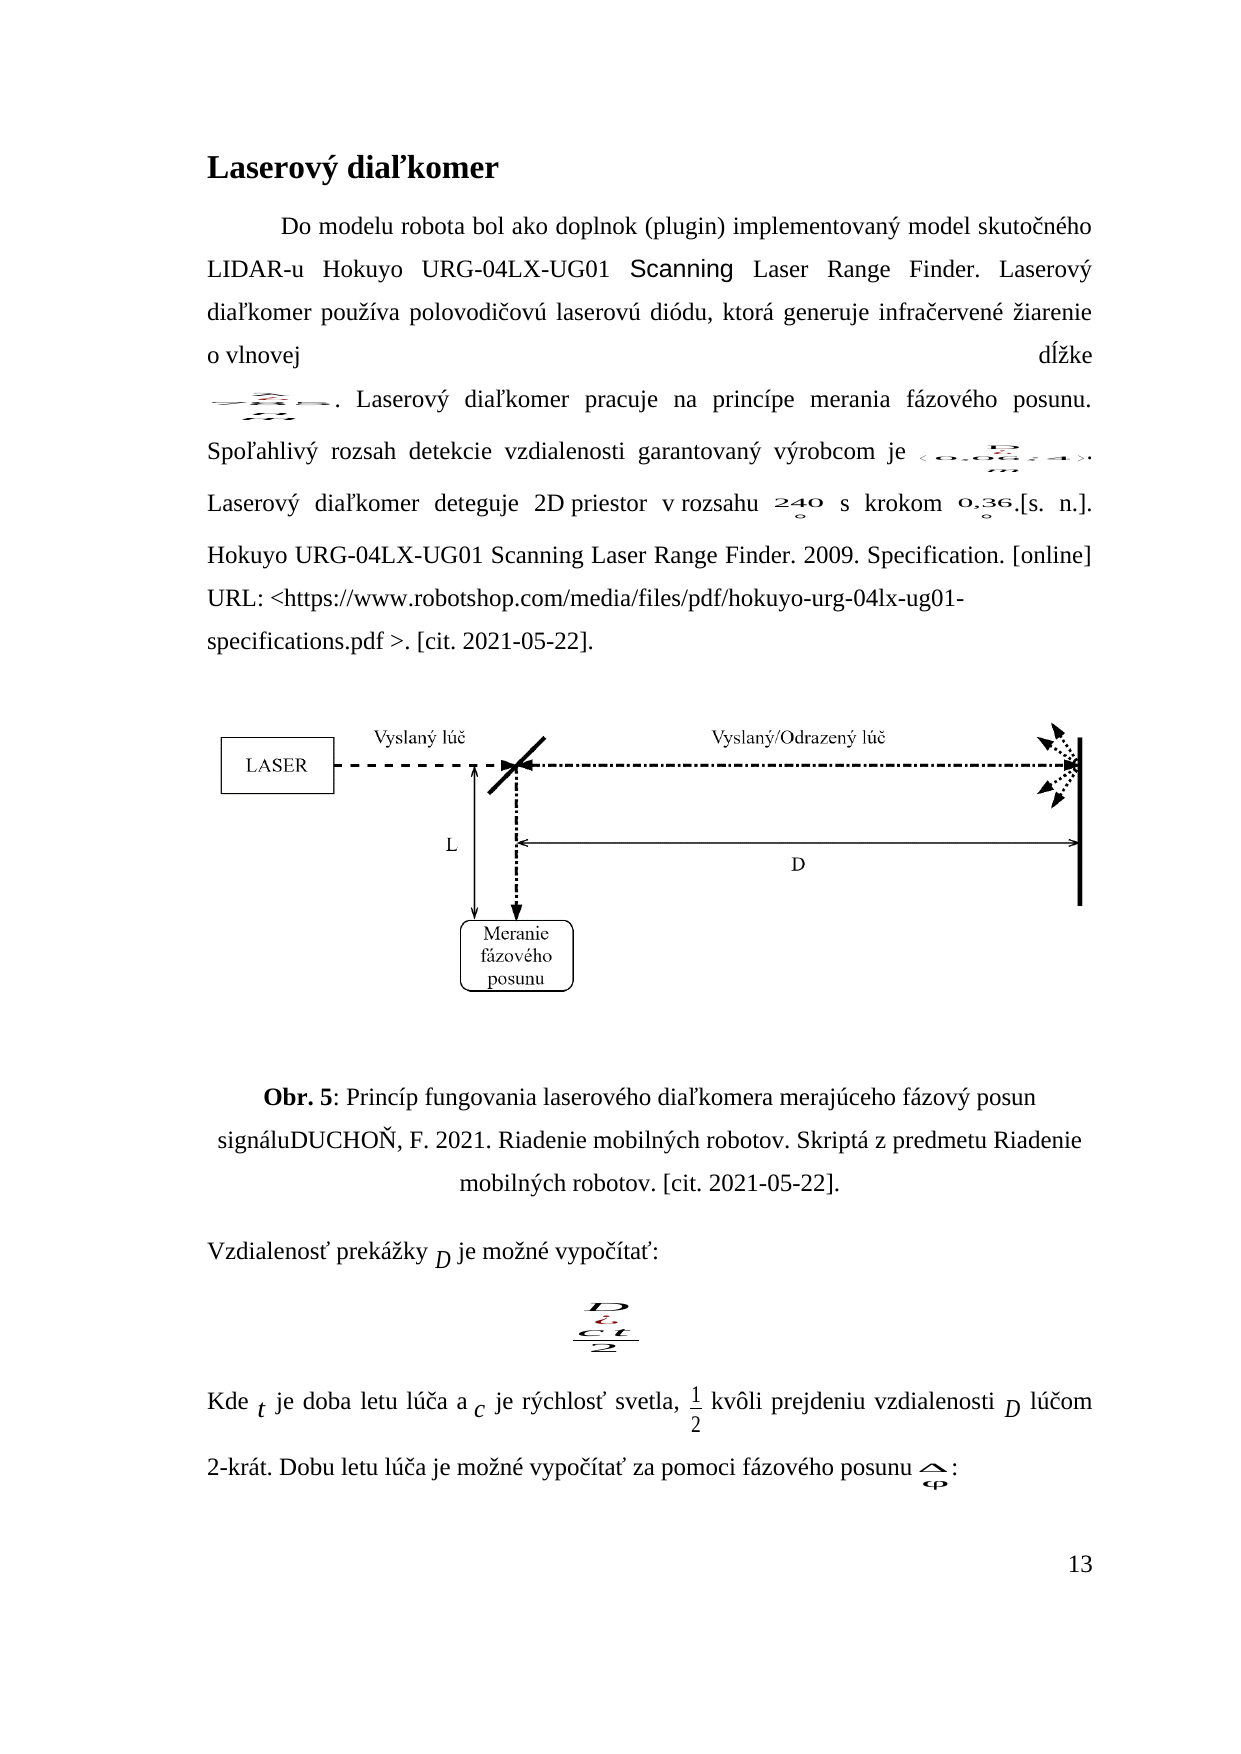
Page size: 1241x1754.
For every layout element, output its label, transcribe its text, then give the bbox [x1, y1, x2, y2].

text Obr. 5: Princíp fungovania laserového diaľkomera merajúceho fázový posun signálu[1] [207, 1082, 1092, 1197]
text Vzdialenosť prekážky je možné vypočítať: [207, 1236, 1092, 1274]
table_header [1004, 1289, 1093, 1381]
table_header [207, 1289, 1004, 1381]
text Do modelu robota bol ako doplnok (plugin) implementovaný model skutočného LIDAR‑u Hokuyo URG‑04LX‑UG01 Scanning Laser Range Finder. Laserový diaľkomer používa polovodičovú laserovú diódu, ktorá generuje infračervené žiarenie o vlnovej dĺžke . Laserový diaľkomer pracuje na princípe merania fázového posunu. Spoľahlivý rozsah detekcie vzdialenosti garantovaný výrobcom je . Laserový diaľkomer deteguje 2D priestor v rozsahu s krokom .[2] [207, 211, 1092, 655]
subtitle Laserový diaľkomer [207, 148, 1092, 186]
text Kde je doba letu lúča a je rýchlosť svetla, kvôli prejdeniu vzdialenosti lúčom 2‑krát. Dobu letu lúča je možné vypočítať za pomoci fázového posunu : [207, 1381, 1092, 1490]
